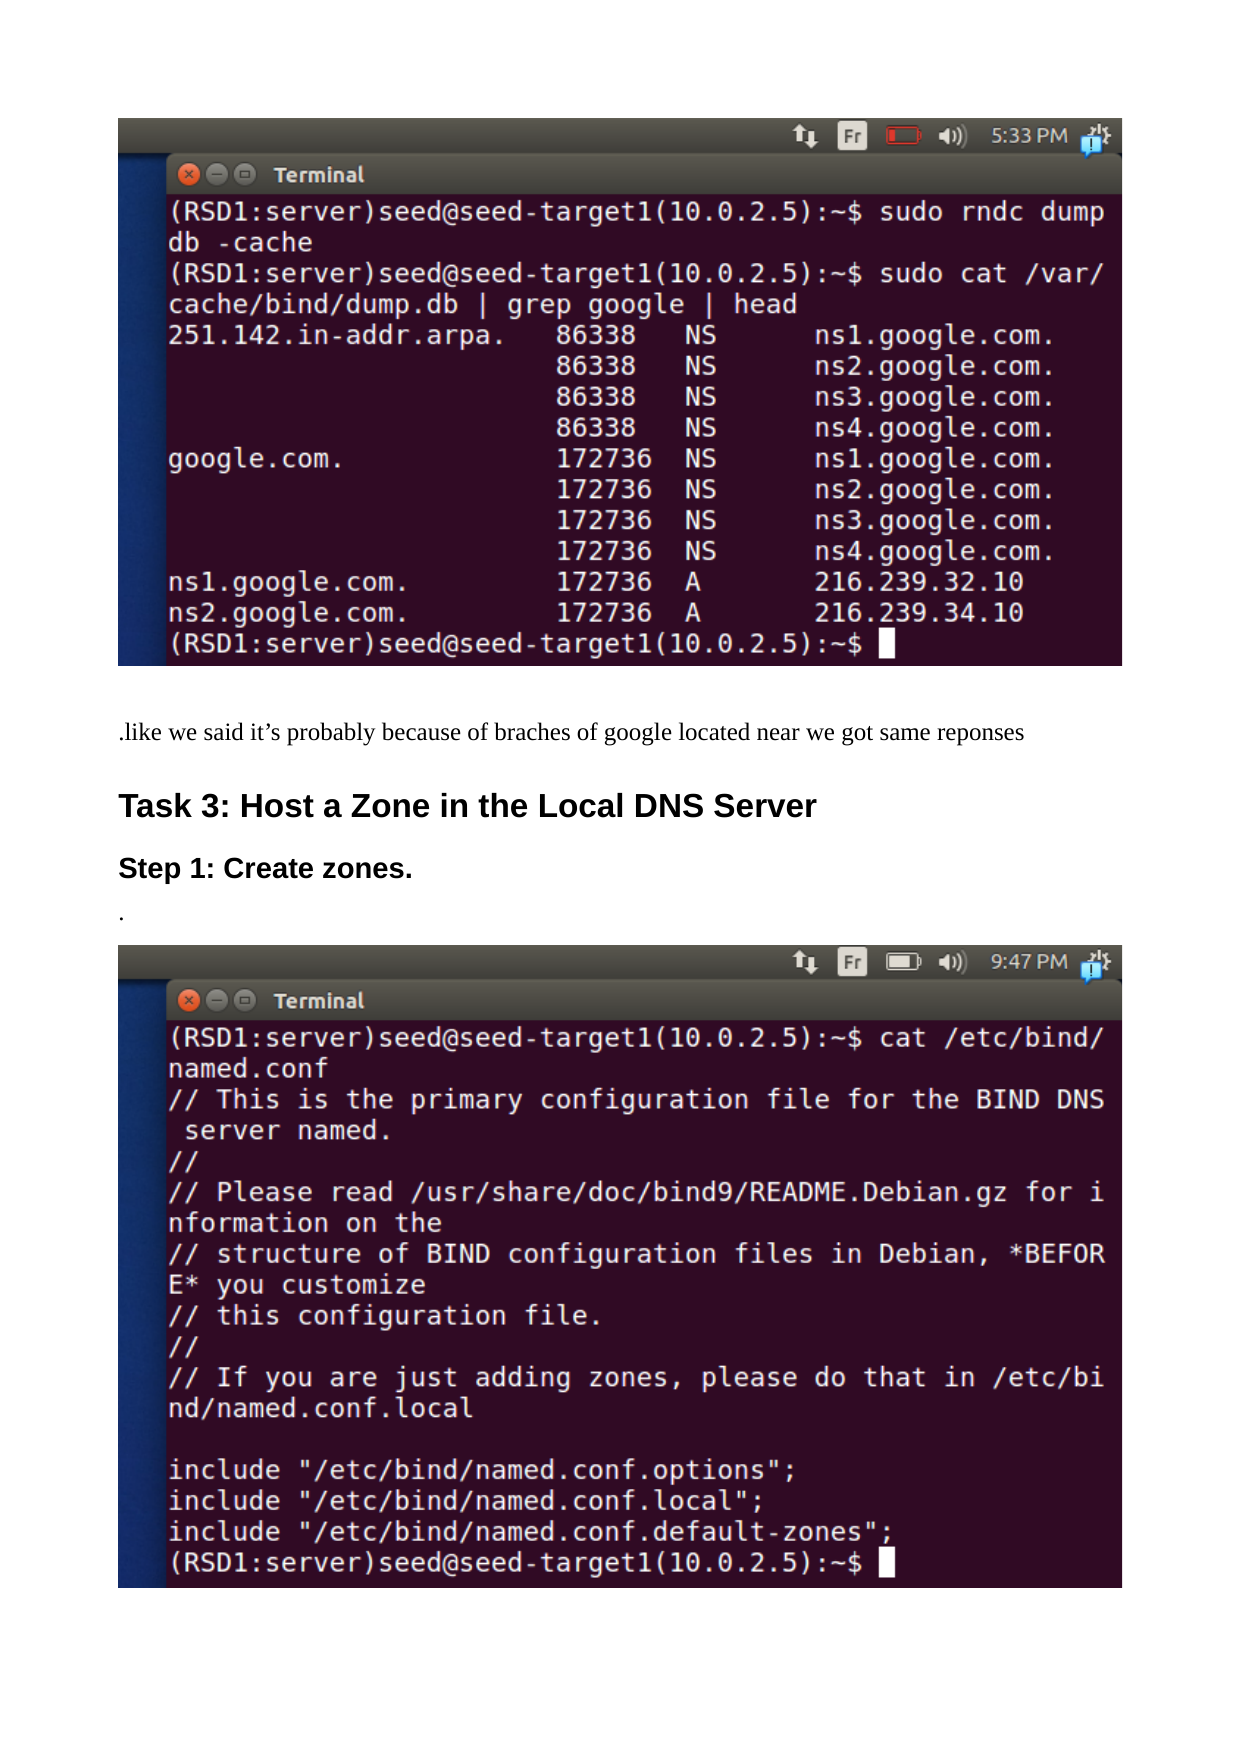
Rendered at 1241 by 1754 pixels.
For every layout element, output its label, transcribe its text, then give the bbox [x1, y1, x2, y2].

subtitle Step 1: Create zones. [118, 851, 1122, 885]
picture [118, 945, 1123, 1588]
subtitle Task 3: Host a Zone in the Local DNS Server [118, 786, 1122, 824]
picture [118, 118, 1123, 666]
text . [118, 897, 1122, 926]
text .like we said it’s probably because of braches of google located near we got same reponses [118, 717, 1122, 746]
